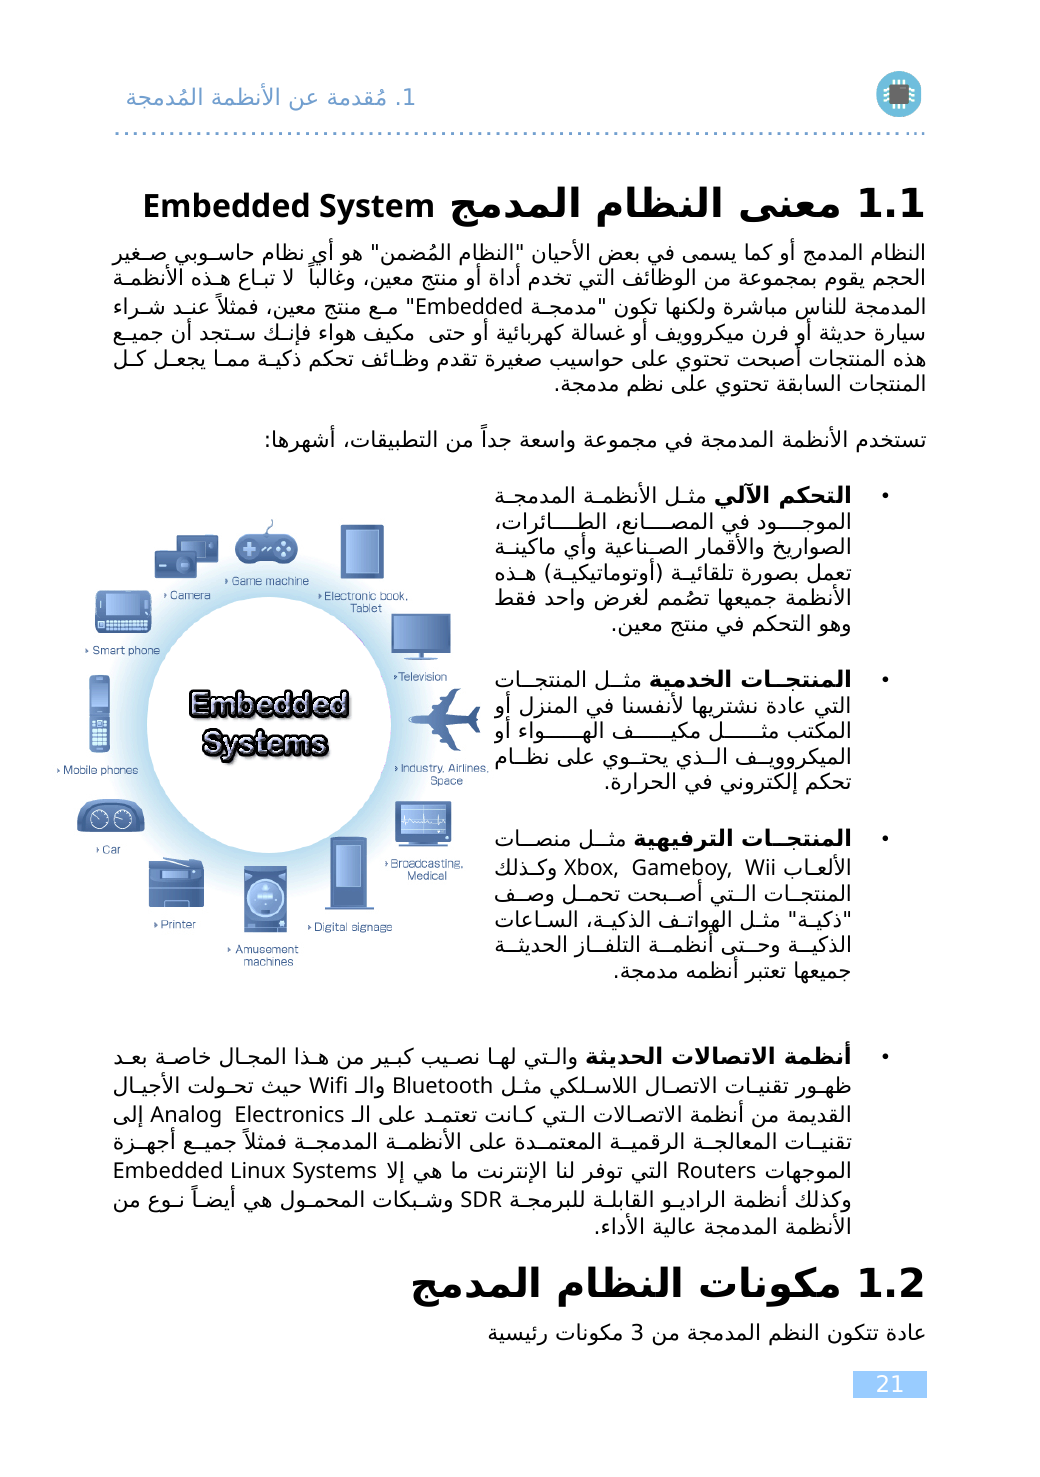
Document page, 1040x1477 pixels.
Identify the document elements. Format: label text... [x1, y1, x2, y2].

picture [52, 504, 494, 980]
text النظام المدمج أو كما يسمى في بعض الأحيان "النظام المُضمن" هو أي نظام حاسوبي صغير الحجم يقوم بمجموعة من الوظائف التي تخدم أداة أو منتج معين، وغالباً لا تباع هذه الأنظمة المدمجة للناس مباشرة ولكنها تكون "مدمجة Embedded" مع منتج معين، فمثلاً عند شراء سيارة حديثة أو فرن ميكروويف أو غسالة كهربائية أو حتى مكيف هواء فإنك ستجد أن جميع هذه المنتجات أصبحت تحتوي على حواسيب صغيرة تقدم وظائف تحكم ذكية مما يجعل كل المنتجات السابقة تحتوي على نظم مدمجة. [112, 240, 927, 397]
picture [876, 71, 922, 117]
list أنظمة الاتصالات الحديثة والتي لها نصيب كبير من هذا المجال خاصة بعد ظهور تقنيات الاتصال اللاسلكي مثل Bluetooth والـ Wifi حيث تحولت الأجيال القديمة من أنظمة الاتصالات التي كانت تعتمد على الـ Analog Electronics إلى تقنيات المعالجة الرقمية المعتمدة على الأنظمة المدمجة فمثلاً جميع أجهزة الموجهات Routers التي توفر لنا الإنترنت ما هي إلا Embedded Linux Systems وكذلك أنظمة الراديو القابلة للبرمجة SDR وشبكات المحمول هي أيضاً نوع من الأنظمة المدمجة عالية الأداء. [112, 1043, 889, 1240]
list المنتجات الترفيهية مثل منصات الألعاب Xbox, Gameboy, Wii وكذلك المنتجات التي أصبحت تحمل وصف "ذكية" مثل الهواتف الذكية، الساعات الذكية وحتى أنظمة التلفاز الحديثة جميعها تعتبر أنظمه مدمجة. [112, 825, 889, 983]
subtitle 1.2 مكونات النظام المدمج [112, 1261, 927, 1307]
list التحكم الآلي مثل الأنظمة المدمجة الموجود في المصانع، الطائرات، الصواريخ والأقمار الصناعية وأي ماكينة تعمل بصورة تلقائية (أوتوماتيكية) هذه الأنظمة جميعها تصُمم لغرض واحد فقط وهو التحكم في منتج معين. [112, 482, 889, 636]
text تستخدم الأنظمة المدمجة في مجموعة واسعة جداً من التطبيقات، أشهرها: [112, 427, 927, 452]
text عادة تتكون النظم المدمجة من 3 مكونات رئيسية [112, 1320, 927, 1345]
subtitle 1.1 معنى النظام المدمج Embedded System [112, 181, 927, 227]
list المنتجات الخدمية مثل المنتجات التي عادة نشتريها لأنفسنا في المنزل أو المكتب مثل مكيف الهواء أو الميكروويف الذي يحتوي على نظام تحكم إلكتروني في الحرارة. [494, 666, 889, 795]
